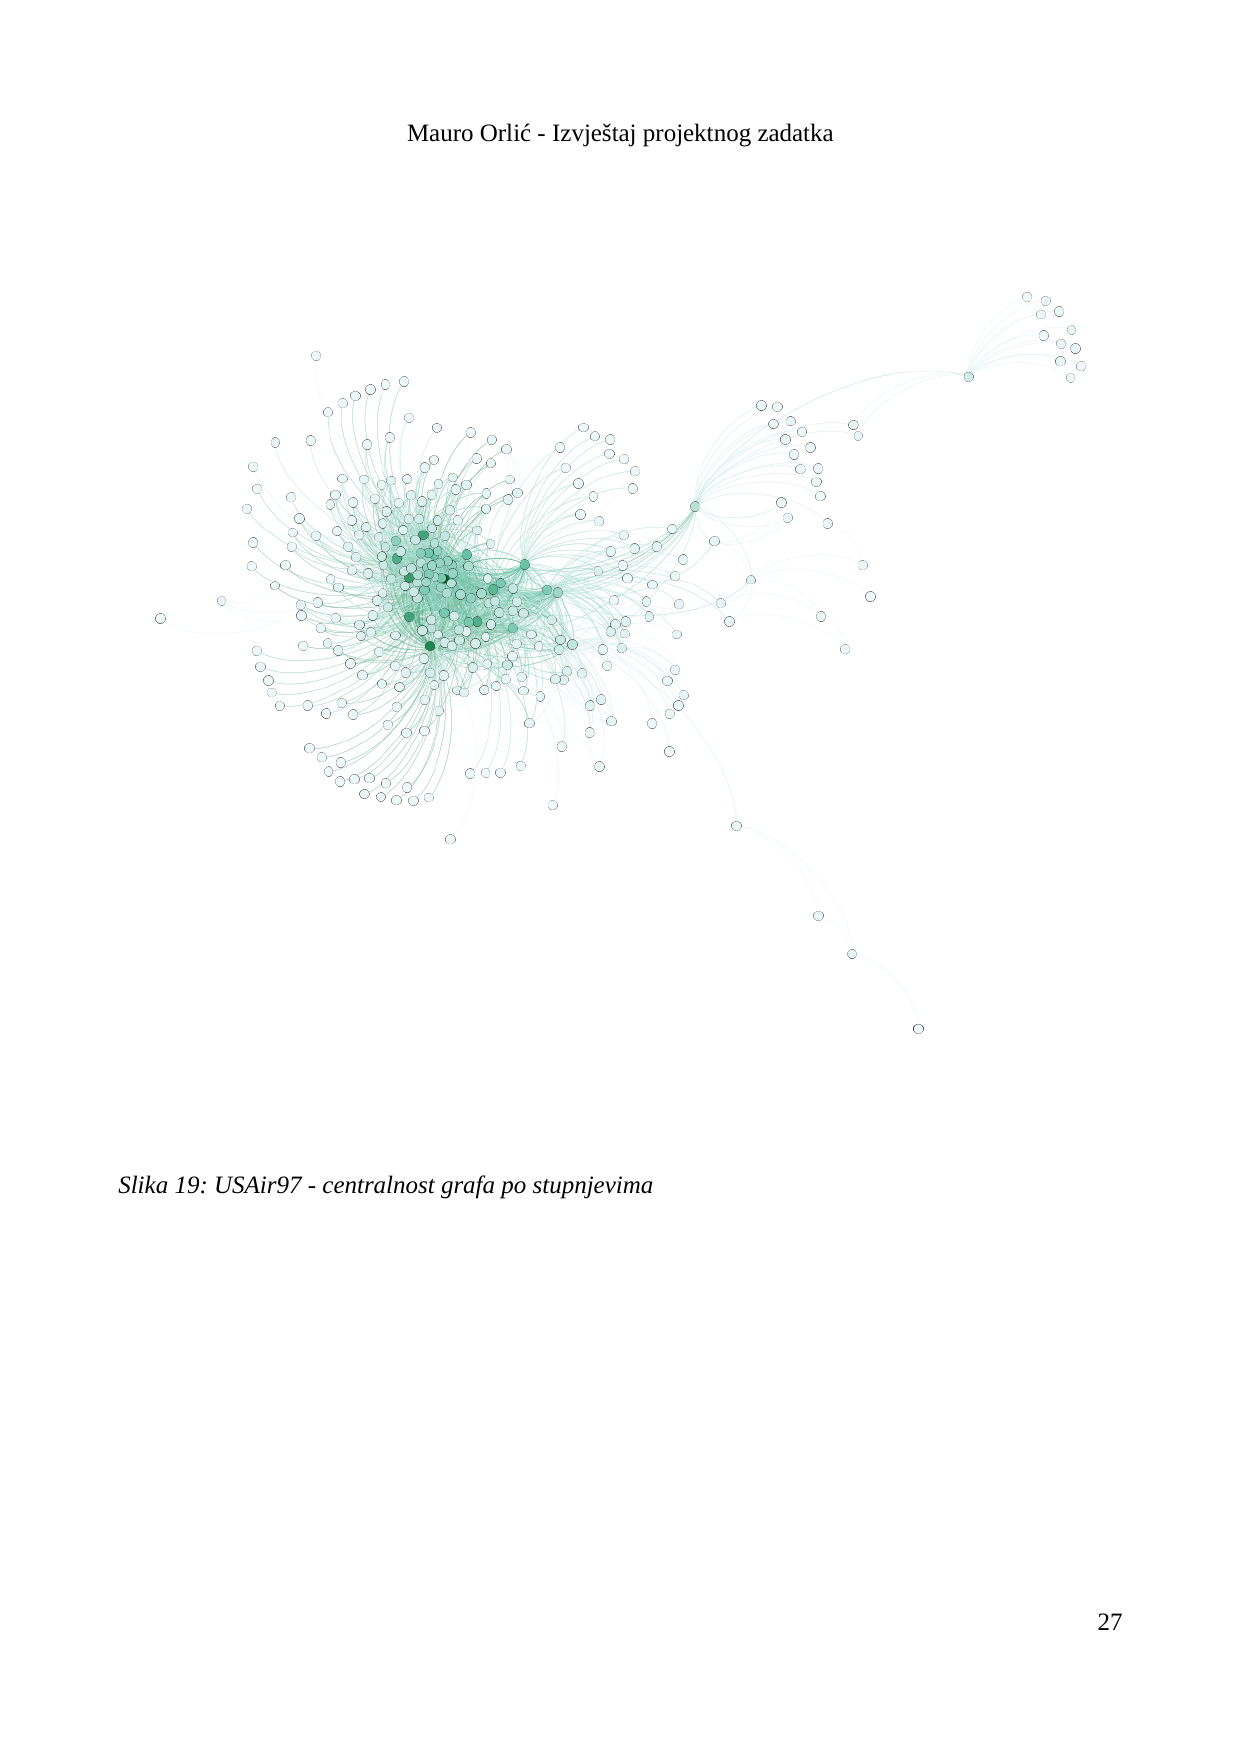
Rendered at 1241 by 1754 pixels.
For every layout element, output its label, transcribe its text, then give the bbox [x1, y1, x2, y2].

text Slika 19: USAir97 - centralnost grafa po stupnjevima [118, 1165, 1122, 1198]
picture [118, 160, 1123, 1165]
